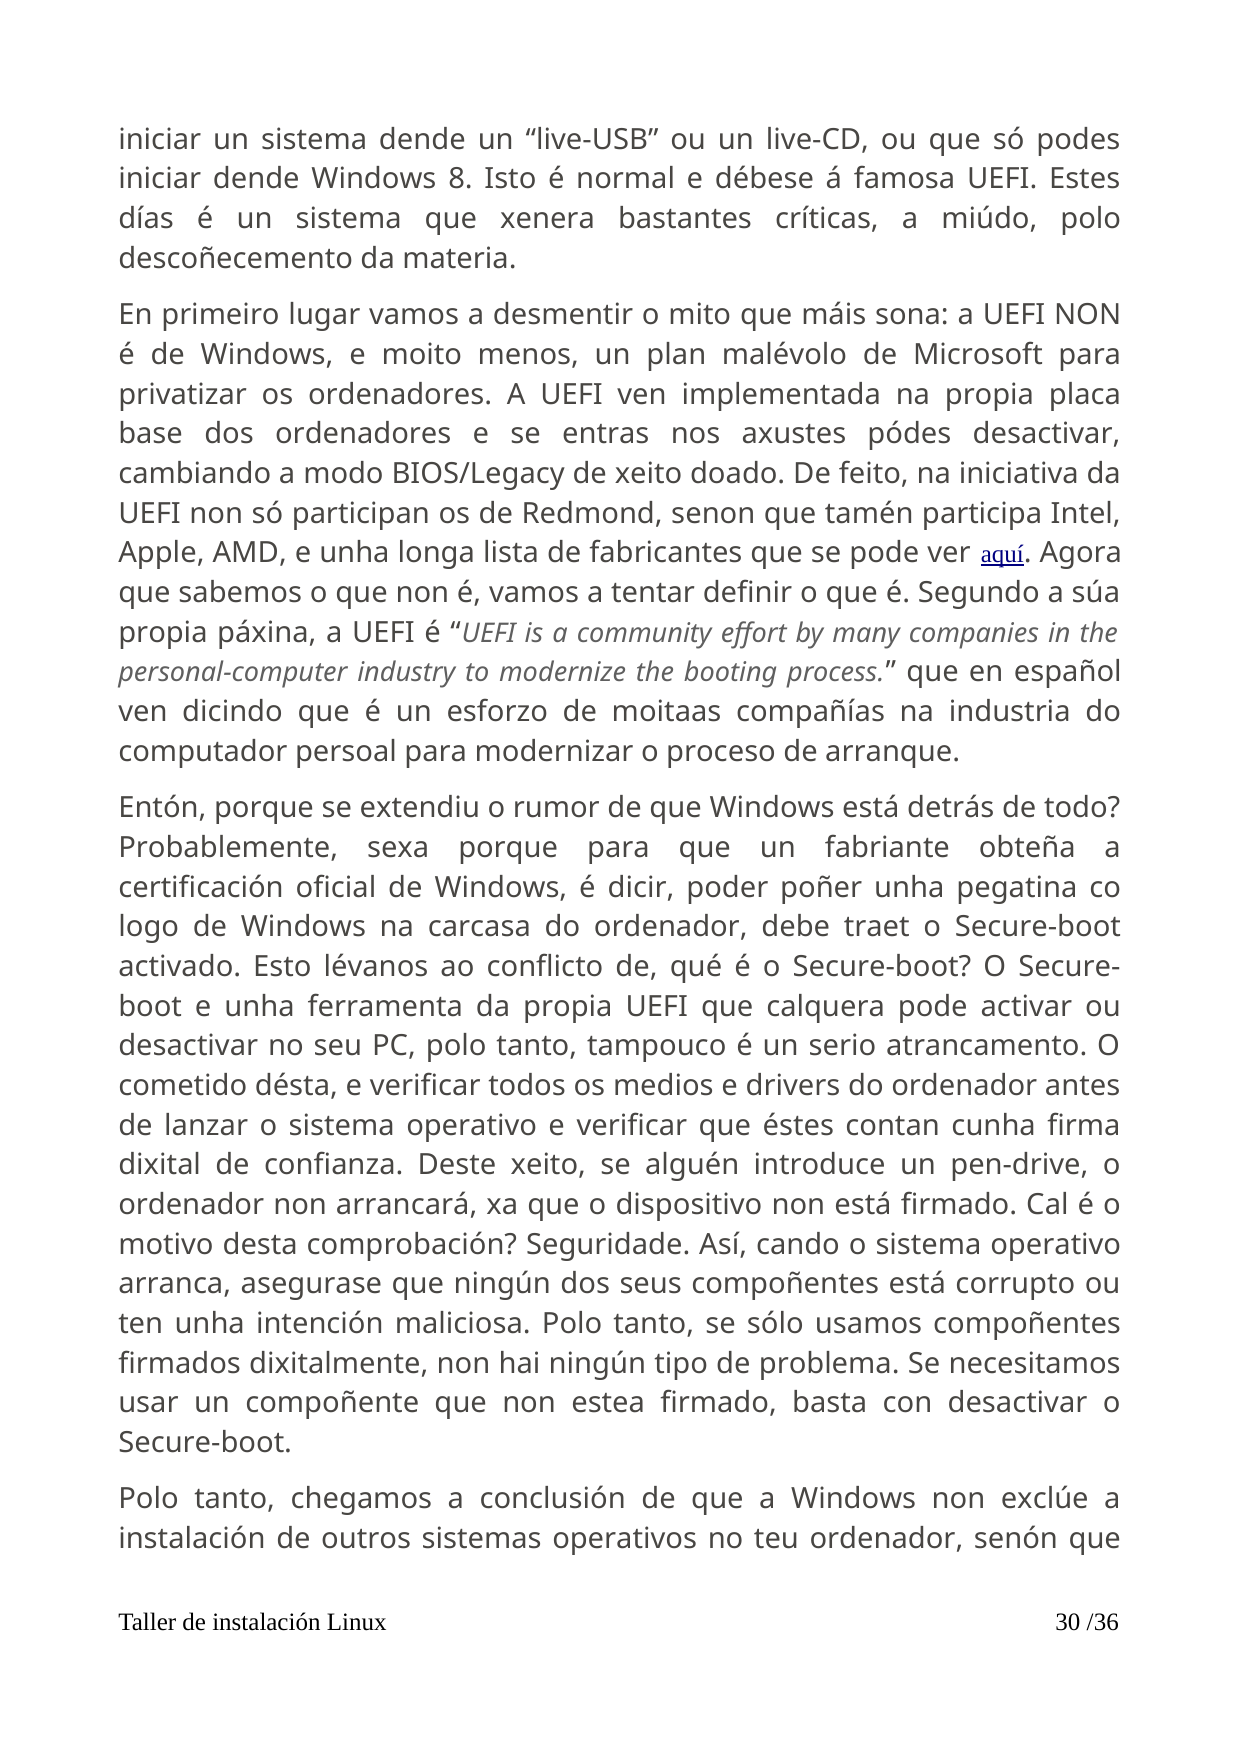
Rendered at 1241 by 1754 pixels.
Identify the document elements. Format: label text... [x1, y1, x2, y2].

text En primeiro lugar vamos a desmentir o mito que máis sona: a UEFI NON é de Windows, e moito menos, un plan malévolo de Microsoft para privatizar os ordenadores. A UEFI ven implementada na propia placa base dos ordenadores e se entras nos axustes pódes desactivar, cambiando a modo BIOS/Legacy de xeito doado. De feito, na iniciativa da UEFI non só participan os de Redmond, senon que tamén participa Intel, Apple, AMD, e unha longa lista de fabricantes que se pode ver aquí. Agora que sabemos o que non é, vamos a tentar definir o que é. Segundo a súa propia páxina, a UEFI é “UEFI is a community effort by many companies in the personal-computer industry to modernize the booting process.” que en español ven dicindo que é un esforzo de moitaas compañías na industria do computador persoal para modernizar o proceso de arranque. [118, 293, 1122, 770]
text Polo tanto, chegamos a conclusión de que a Windows non exclúe a instalación de outros sistemas operativos no teu ordenador, senón que [118, 1478, 1122, 1557]
text iniciar un sistema dende un “live-USB” ou un live-CD, ou que só podes iniciar dende Windows 8. Isto é normal e débese á famosa UEFI. Estes días é un sistema que xenera bastantes críticas, a miúdo, polo descoñecemento da materia. [118, 118, 1122, 277]
text Entón, porque se extendiu o rumor de que Windows está detrás de todo? Probablemente, sexa porque para que un fabriante obteña a certificación oficial de Windows, é dicir, poder poñer unha pegatina co logo de Windows na carcasa do ordenador, debe traet o Secure-boot activado. Esto lévanos ao conflicto de, qué é o Secure-boot? O Secure-boot e unha ferramenta da propia UEFI que calquera pode activar ou desactivar no seu PC, polo tanto, tampouco é un serio atrancamento. O cometido désta, e verificar todos os medios e drivers do ordenador antes de lanzar o sistema operativo e verificar que éstes contan cunha firma dixital de confianza. Deste xeito, se alguén introduce un pen-drive, o ordenador non arrancará, xa que o dispositivo non está firmado. Cal é o motivo desta comprobación? Seguridade. Así, cando o sistema operativo arranca, asegurase que ningún dos seus compoñentes está corrupto ou ten unha intención maliciosa. Polo tanto, se sólo usamos compoñentes firmados dixitalmente, non hai ningún tipo de problema. Se necesitamos usar un compoñente que non estea firmado, basta con desactivar o Secure-boot. [118, 786, 1122, 1461]
